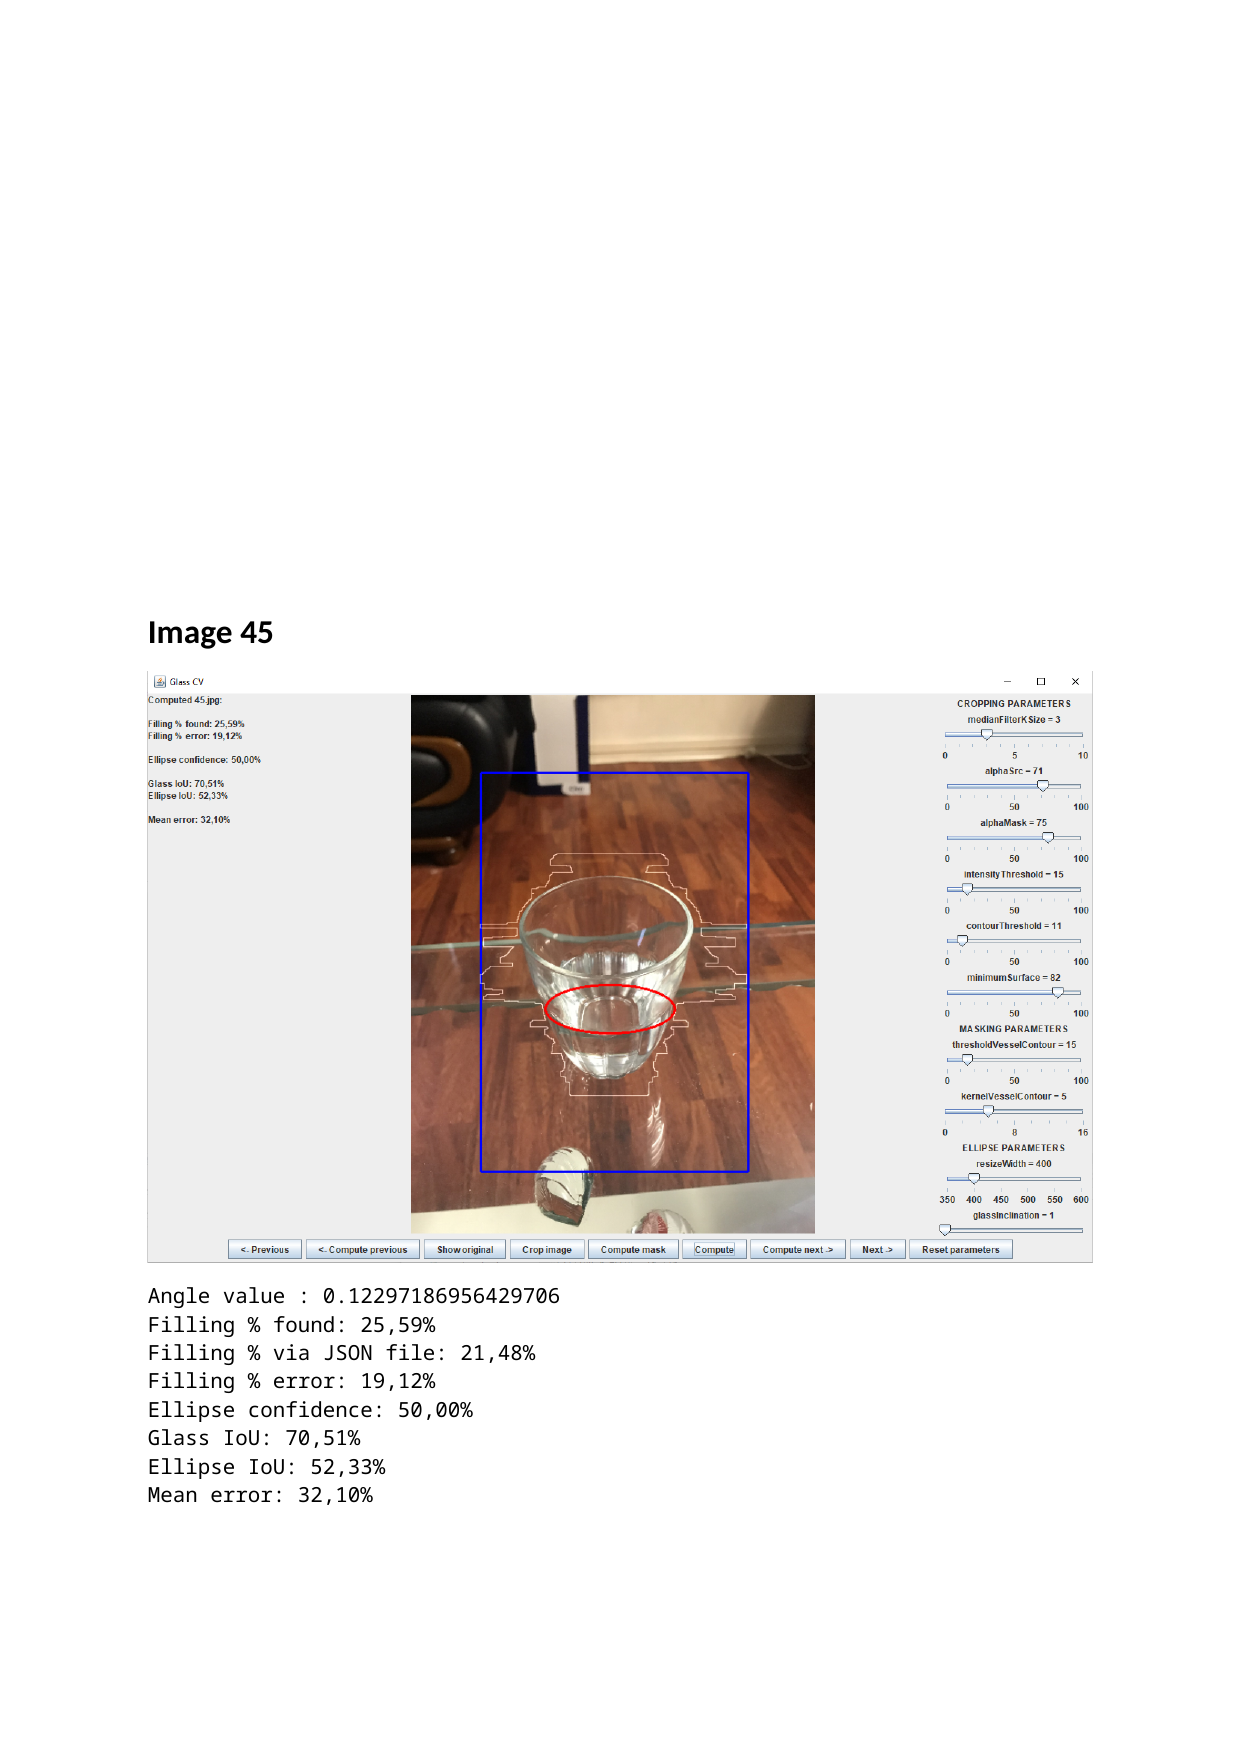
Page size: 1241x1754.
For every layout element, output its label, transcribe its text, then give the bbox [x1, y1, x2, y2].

text Mean error: 32,10% [148, 1480, 1093, 1509]
text Glass IoU: 70,51% [148, 1423, 1093, 1452]
text Filling % via JSON file: 21,48% [148, 1338, 1093, 1367]
text Filling % error: 19,12% [148, 1367, 1093, 1395]
text Image 45 [148, 611, 1093, 652]
text Ellipse confidence: 50,00% [148, 1395, 1093, 1423]
text Ellipse IoU: 52,33% [148, 1452, 1093, 1480]
text Filling % found: 25,59% [148, 1310, 1093, 1338]
text Angle value : 0.12297186956429706 [148, 1281, 1093, 1310]
